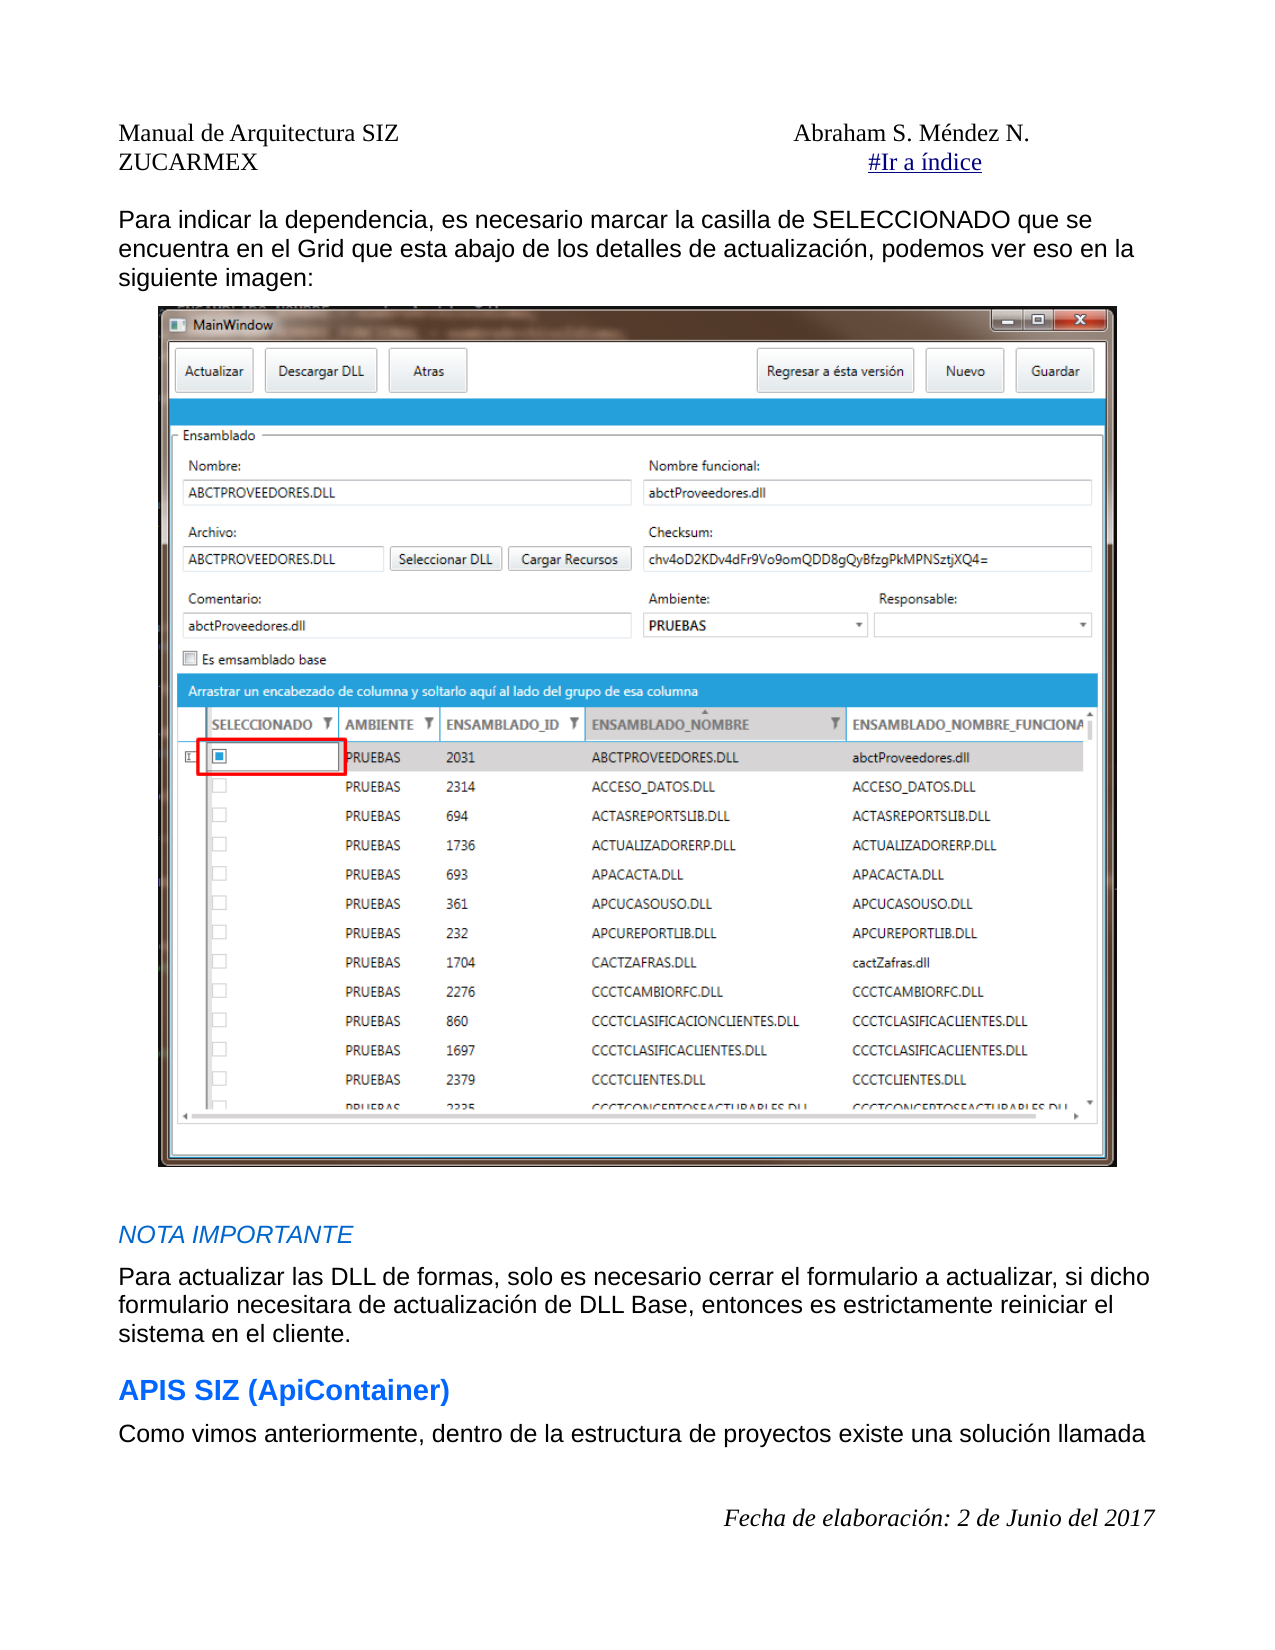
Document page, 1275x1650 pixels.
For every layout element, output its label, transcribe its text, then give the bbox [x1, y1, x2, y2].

picture [158, 306, 1117, 1167]
text NOTA IMPORTANTE [118, 1220, 1157, 1249]
text Para indicar la dependencia, es necesario marcar la casilla de SELECCIONADO que se encuentra en el Grid que esta abajo de los detalles de actualización, podemos ver eso en la siguiente imagen: [118, 205, 1157, 291]
text Para actualizar las DLL de formas, solo es necesario cerrar el formulario a actualizar, si dicho formulario necesitara de actualización de DLL Base, entonces es estrictamente reiniciar el sistema en el cliente. [118, 1262, 1157, 1348]
text Como vimos anteriormente, dentro de la estructura de proyectos existe una solución llamada [118, 1419, 1157, 1448]
text APIS SIZ (ApiContainer) [118, 1373, 1157, 1406]
